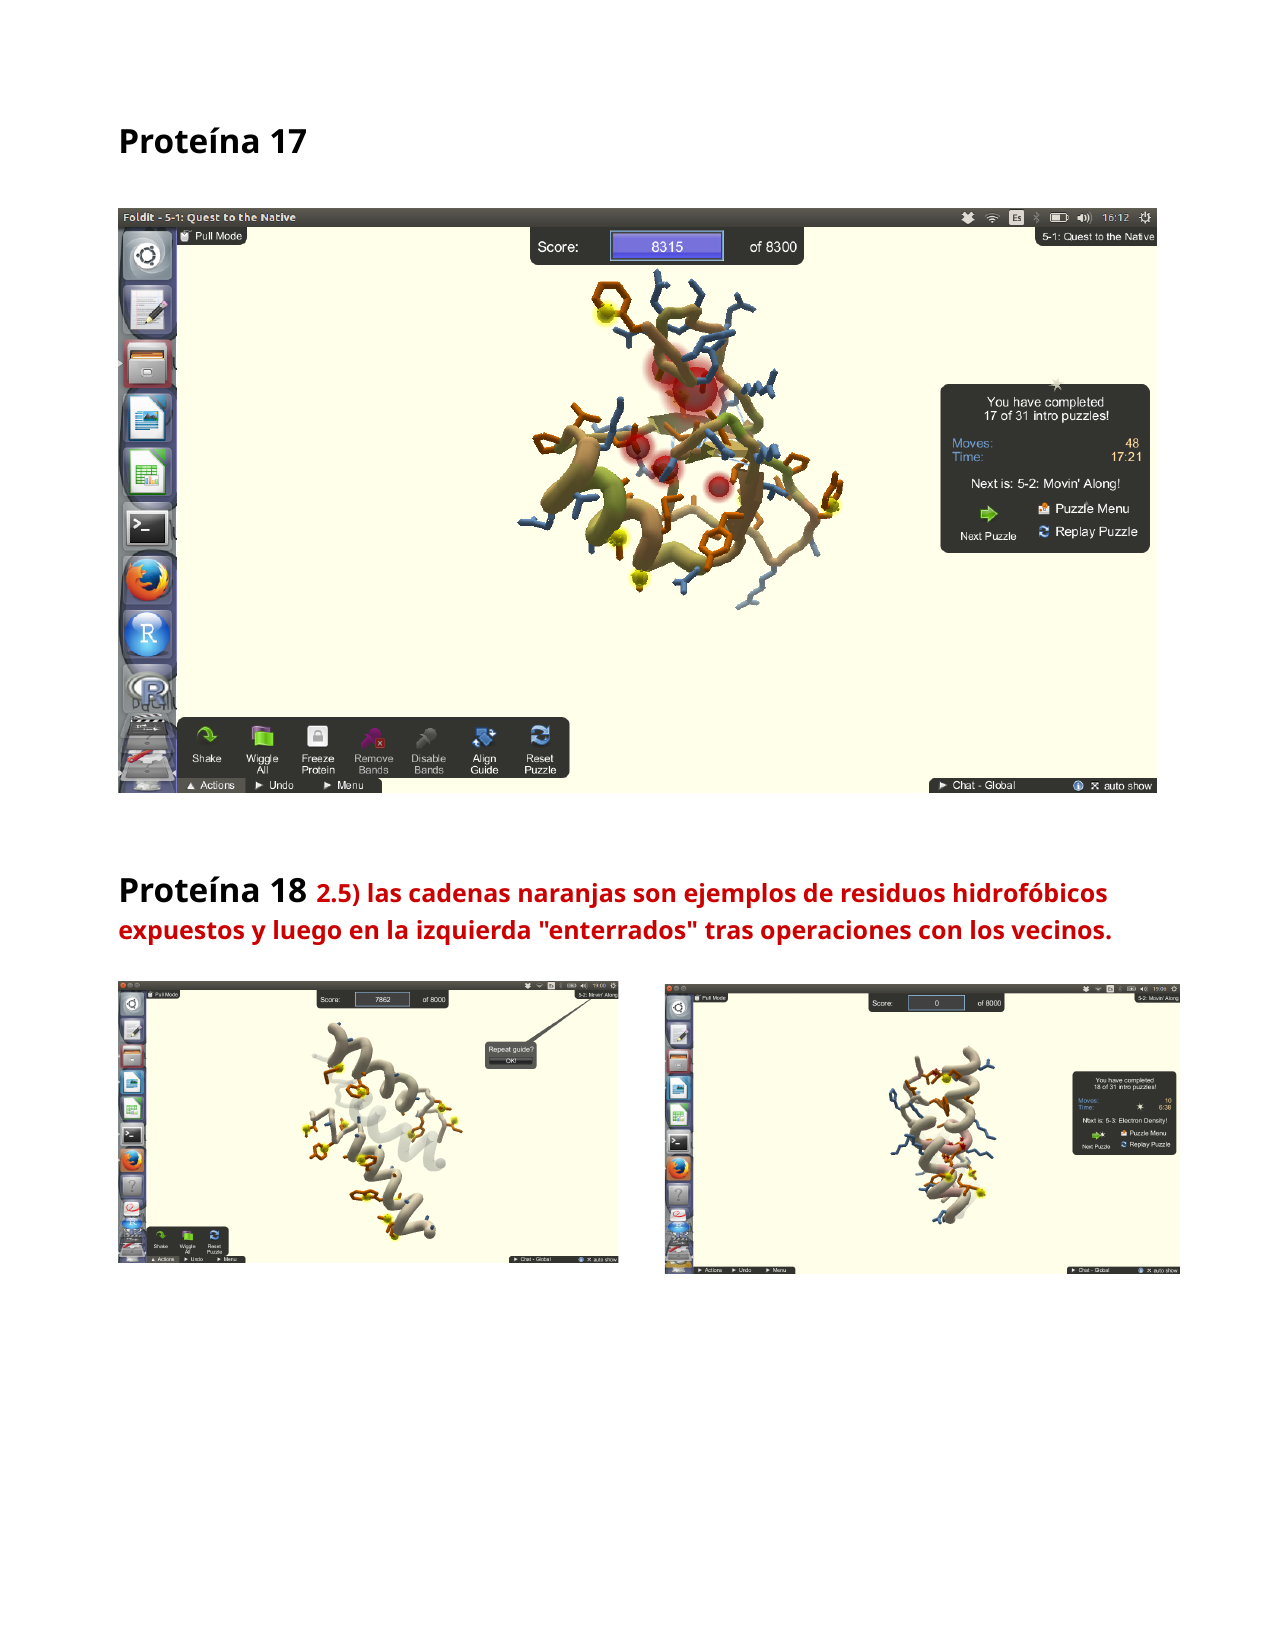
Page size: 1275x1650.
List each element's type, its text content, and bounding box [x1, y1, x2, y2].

text Proteína 17 [118, 118, 1157, 163]
text Proteína 18 2.5) las cadenas naranjas son ejemplos de residuos hidrofóbicos expuestos y luego en la izquierda "enterrados" tras operaciones con los vecinos. [118, 867, 1157, 947]
picture [118, 208, 1157, 793]
picture [118, 981, 619, 1263]
picture [664, 984, 1180, 1274]
